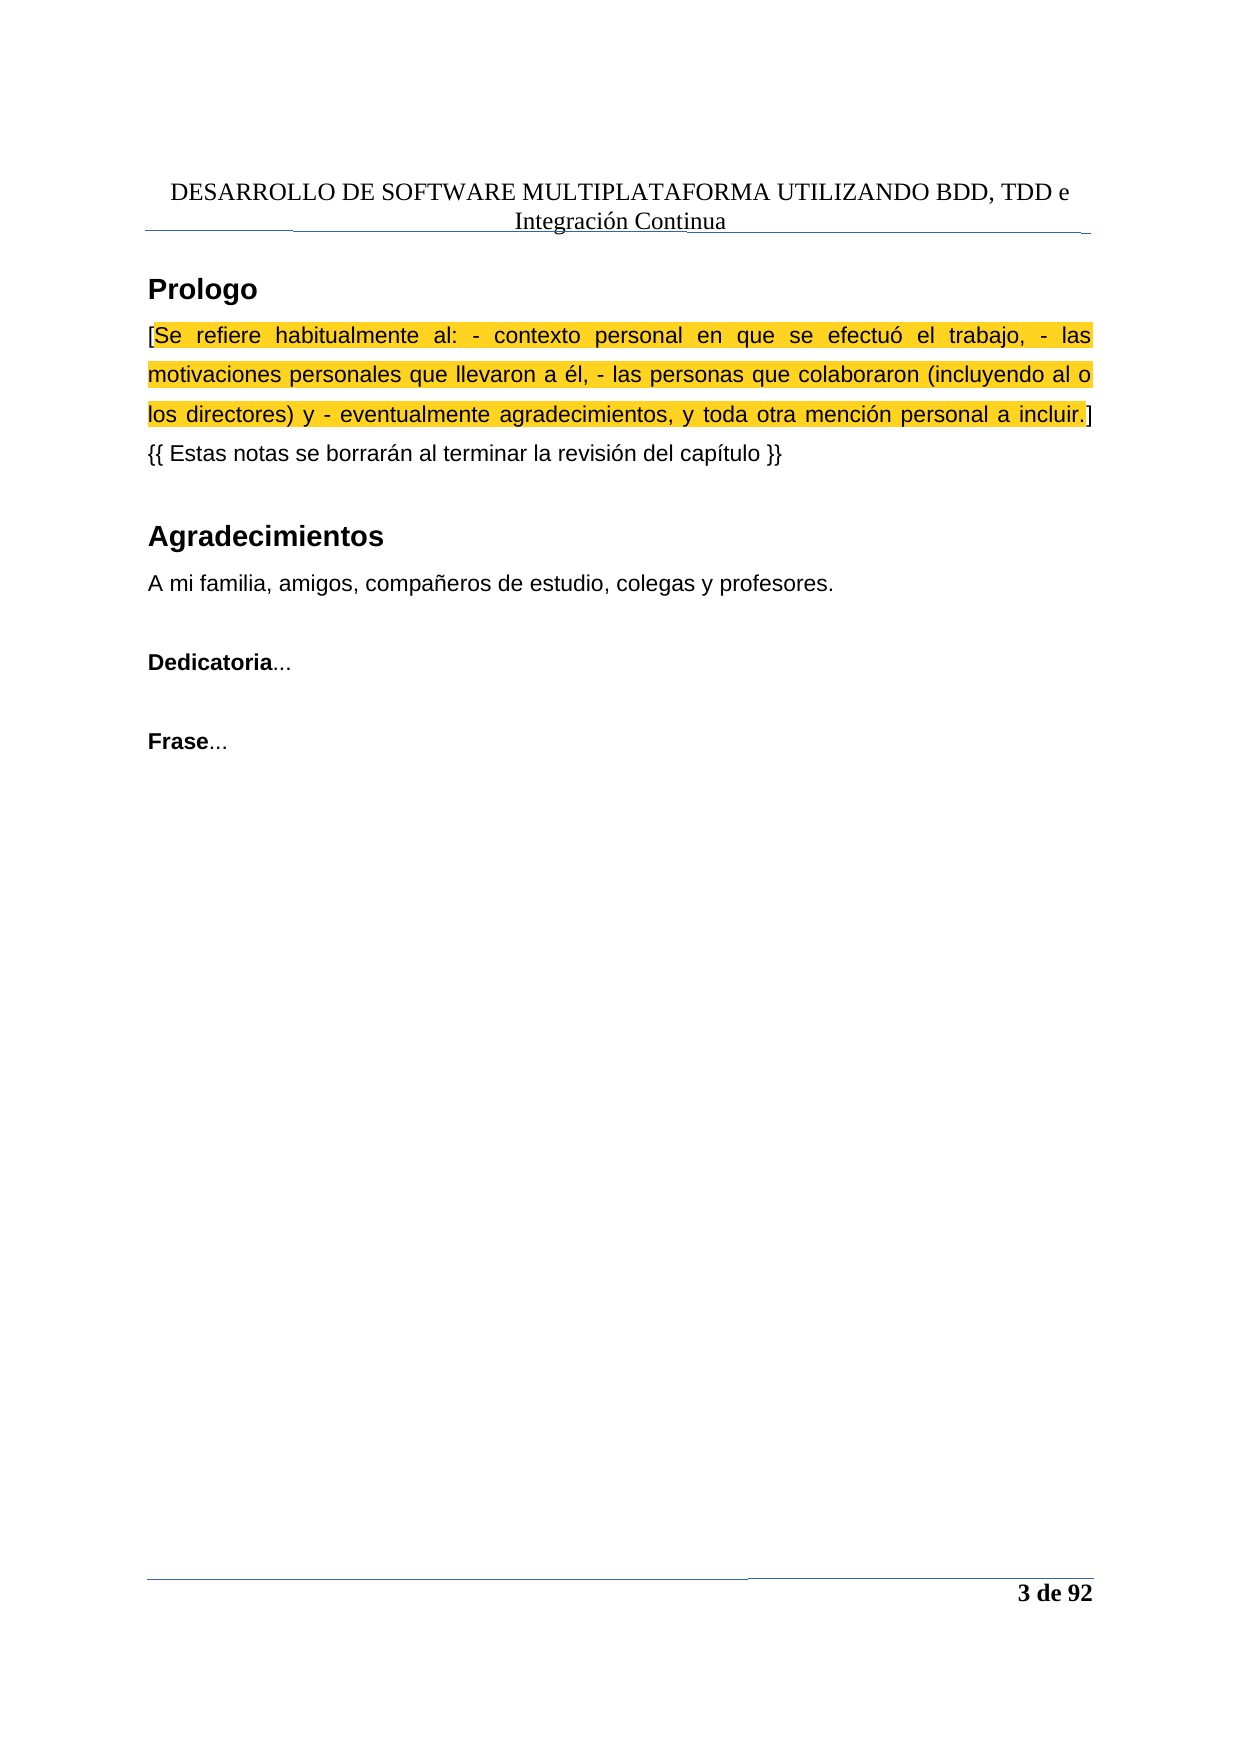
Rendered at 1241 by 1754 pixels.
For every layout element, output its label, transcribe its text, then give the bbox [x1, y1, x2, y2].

text Dedicatoria... [148, 649, 1093, 675]
text A mi familia, amigos, compañeros de estudio, colegas y profesores. [148, 570, 1093, 596]
text Prologo [148, 272, 1093, 305]
text Frase... [148, 728, 1093, 754]
text [Se refiere habitualmente al: - contexto personal en que se efectuó el trabajo, - las motivaciones personales que llevaron a él, - las personas que colaboraron (incluyendo al o los directores) y - eventualmente agradecimientos, y toda otra mención personal a incluir.]{{ Estas notas se borrarán al terminar la revisión del capítulo }} [148, 322, 1093, 467]
text Agradecimientos [148, 519, 1093, 553]
